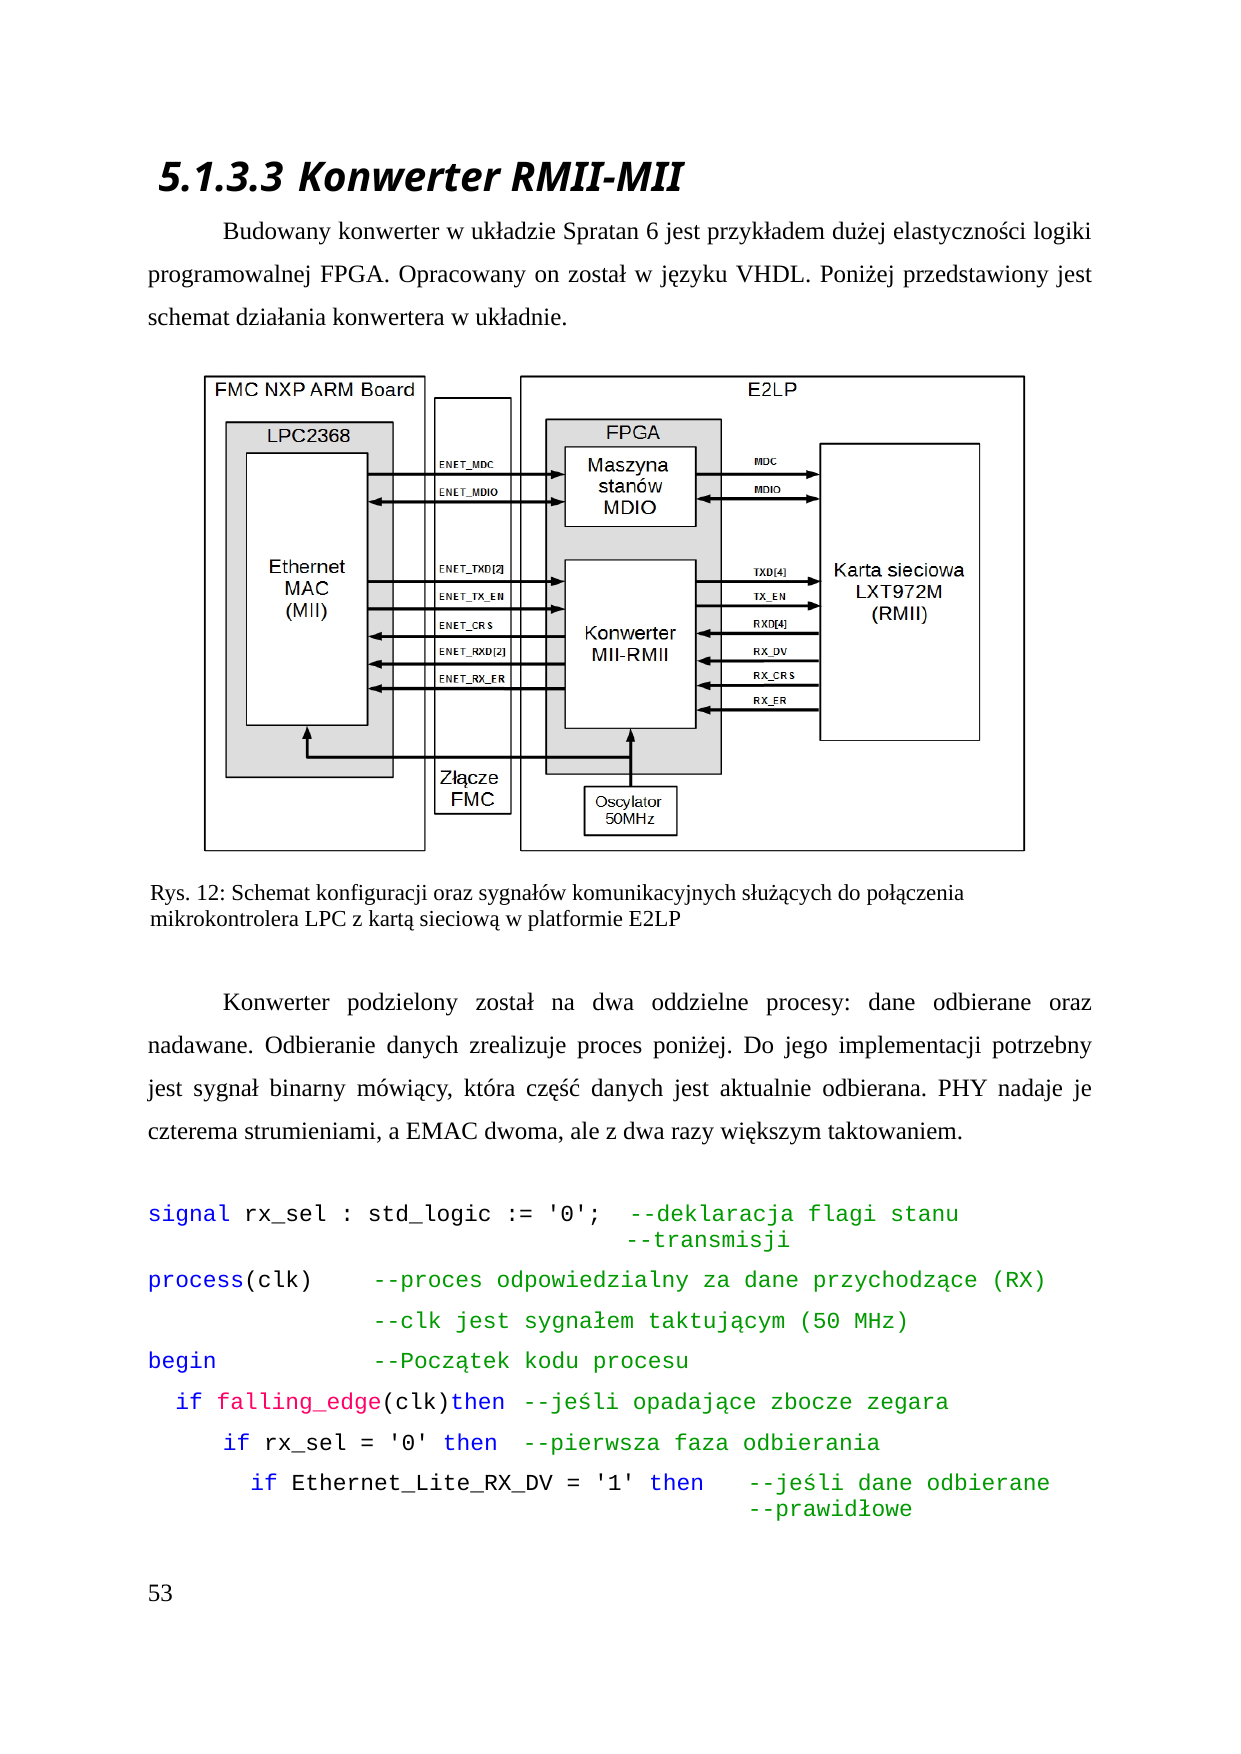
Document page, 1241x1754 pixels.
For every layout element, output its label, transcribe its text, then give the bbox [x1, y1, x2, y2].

text signal rx_sel : std_logic := '0'; --deklaracja flagi stanu --transmisji [148, 1202, 1093, 1254]
text if Ethernet_Lite_RX_DV = '1' then --jeśli dane odbierane --prawidłowe [148, 1471, 1093, 1523]
picture [150, 345, 1071, 880]
text process(clk) --proces odpowiedzialny za dane przychodzące (RX) [148, 1269, 1093, 1295]
text if rx_sel = '0' then --pierwsza faza odbierania [148, 1431, 1093, 1457]
subtitle Konwerter RMII-MII [148, 148, 1093, 203]
text --clk jest sygnałem taktującym (50 MHz) [148, 1309, 1093, 1335]
text Konwerter podzielony został na dwa oddzielne procesy: dane odbierane oraz nadawane. Odbieranie danych zrealizuje proces poniżej. Do jego implementacji potrzebny jest sygnał binarny mówiący, która część danych jest aktualnie odbierana. PHY nadaje je czterema strumieniami, a EMAC dwoma, ale z dwa razy większym taktowaniem. [148, 987, 1093, 1145]
text Rys. 12: Schemat konfiguracji oraz sygnałów komunikacyjnych służących do połączenia mikrokontrolera LPC z kartą sieciową w platformie E2LP [150, 358, 1090, 932]
text begin --Początek kodu procesu [148, 1350, 1093, 1376]
text Budowany konwerter w układzie Spratan 6 jest przykładem dużej elastyczności logiki programowalnej FPGA. Opracowany on został w języku VHDL. Poniżej przedstawiony jest schemat działania konwertera w układnie. [148, 216, 1093, 331]
text if falling_edge(clk)then --jeśli opadające zbocze zegara [148, 1390, 1093, 1416]
